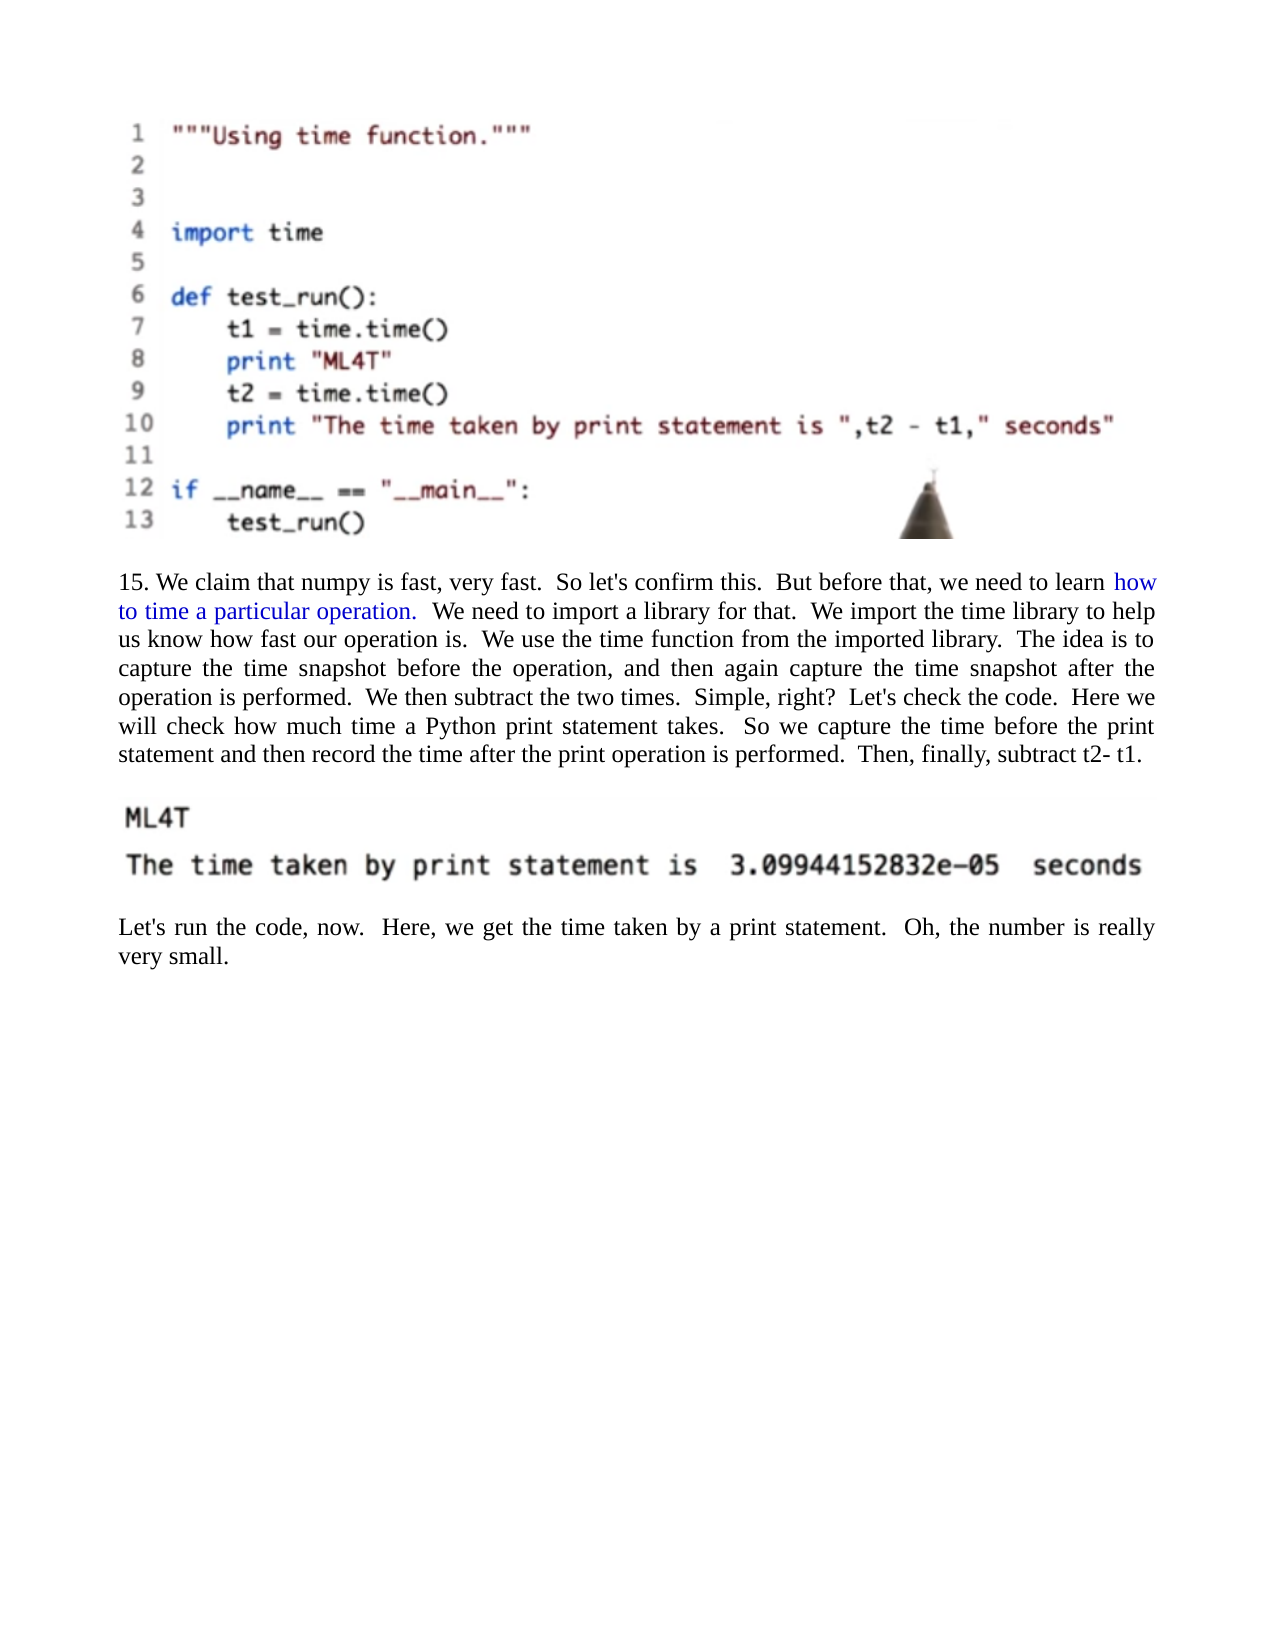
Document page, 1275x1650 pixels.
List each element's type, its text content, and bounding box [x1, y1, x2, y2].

text 15. We claim that numpy is fast, very fast. So let's confirm this. But before that, we need to learn how to time a particular operation. We need to import a library for that. We import the time library to help us know how fast our operation is. We use the time function from the imported library. The idea is to capture the time snapshot before the operation, and then again capture the time snapshot after the operation is performed. We then subtract the two times. Simple, right? Let's check the code. Here we will check how much time a Python print statement takes. So we capture the time before the print statement and then record the time after the print operation is performed. Then, finally, subtract t2- t1. [118, 567, 1157, 768]
picture [118, 797, 1157, 884]
text Let's run the code, now. Here, we get the time taken by a print statement. Oh, the number is really very small. [118, 912, 1157, 969]
picture [118, 118, 1157, 539]
